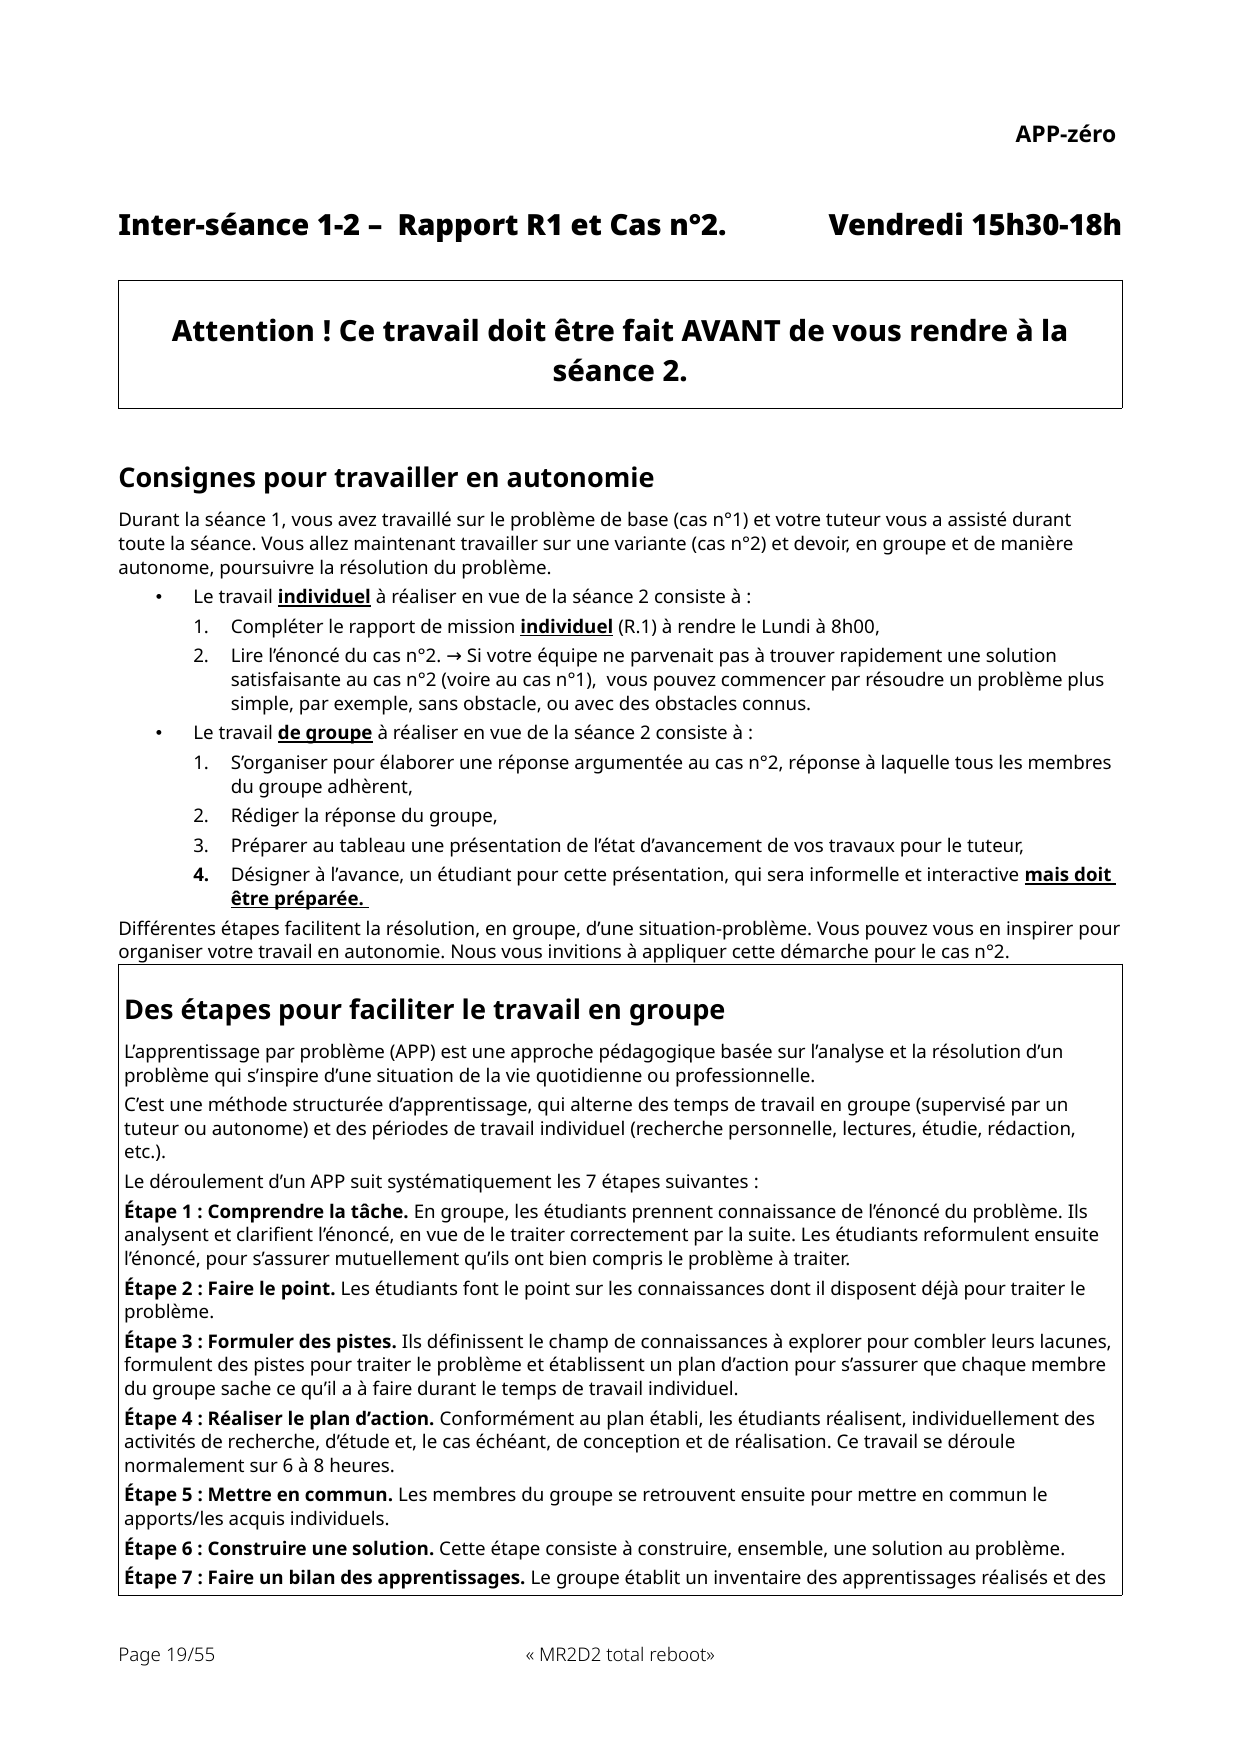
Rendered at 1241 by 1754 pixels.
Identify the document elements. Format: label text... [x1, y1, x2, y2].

list Le travail de groupe à réaliser en vue de la séance 2 consiste à : [156, 721, 1122, 744]
table_header Des étapes pour faciliter le travail en groupe L’apprentissage par problème (APP) est une approche pédagogique basée sur l’analyse et la résolution d’un problème qui s’inspire d’une situation de la vie quotidienne ou professionnelle. C’est une méthode structurée d’apprentissage, qui alterne des temps de travail en groupe (supervisé par un tuteur ou autonome) et des périodes de travail individuel (recherche personnelle, lectures, étudie, rédaction, etc.). Le déroulement d’un APP suit systématiquement les 7 étapes suivantes : Étape 1 : Comprendre la tâche. En groupe, les étudiants prennent connaissance de l’énoncé du problème. Ils analysent et clarifient l’énoncé, en vue de le traiter correctement par la suite. Les étudiants reformulent ensuite l’énoncé, pour s’assurer mutuellement qu’ils ont bien compris le problème à traiter. Étape 2 : Faire le point. Les étudiants font le point sur les connaissances dont il disposent déjà pour traiter le problème. Étape 3 : Formuler des pistes. Ils définissent le champ de connaissances à explorer pour combler leurs lacunes, formulent des pistes pour traiter le problème et établissent un plan d’action pour s’assurer que chaque membre du groupe sache ce qu’il a à faire durant le temps de travail individuel. Étape 4 : Réaliser le plan d’action. Conformément au plan établi, les étudiants réalisent, individuellement des activités de recherche, d’étude et, le cas échéant, de conception et de réalisation. Ce travail se déroule normalement sur 6 à 8 heures. Étape 5 : Mettre en commun. Les membres du groupe se retrouvent ensuite pour mettre en commun le apports/les acquis individuels. Étape 6 : Construire une solution. Cette étape consiste à construire, ensemble, une solution au problème. Étape 7 : Faire un bilan des apprentissages. Le groupe établit un inventaire des apprentissages réalisés et des [119, 965, 1122, 1595]
text Différentes étapes facilitent la résolution, en groupe, d’une situation-problème. Vous pouvez vous en inspirer pour organiser votre travail en autonomie. Nous vous invitions à appliquer cette démarche pour le cas n°2. [118, 916, 1122, 963]
subtitle Consignes pour travailler en autonomie [118, 459, 1122, 496]
list Préparer au tableau une présentation de l’état d’avancement de vos travaux pour le tuteur, [193, 833, 1122, 857]
list Compléter le rapport de mission individuel (R.1) à rendre le Lundi à 8h00, [193, 614, 1122, 638]
text Durant la séance 1, vous avez travaillé sur le problème de base (cas n°1) et votre tuteur vous a assisté durant toute la séance. Vous allez maintenant travailler sur une variante (cas n°2) et devoir, en groupe et de manière autonome, poursuivre la résolution du problème. [118, 508, 1122, 579]
list Le travail individuel à réaliser en vue de la séance 2 consiste à : [156, 585, 1122, 608]
list Lire l’énoncé du cas n°2. → Si votre équipe ne parvenait pas à trouver rapidement une solution satisfaisante au cas n°2 (voire au cas n°1), vous pouvez commencer par résoudre un problème plus simple, par exemple, sans obstacle, ou avec des obstacles connus. [193, 644, 1122, 715]
list S’organiser pour élaborer une réponse argumentée au cas n°2, réponse à laquelle tous les membres du groupe adhèrent, [193, 751, 1122, 798]
list Désigner à l’avance, un étudiant pour cette présentation, qui sera informelle et interactive mais doit être préparée. [193, 863, 1122, 910]
table_header Attention ! Ce travail doit être fait AVANT de vous rendre à la séance 2. [119, 281, 1122, 408]
list Rédiger la réponse du groupe, [193, 804, 1122, 827]
subtitle Inter-séance 1-2 – Rapport R1 et Cas n°2. Vendredi 15h30-18h [118, 204, 1122, 243]
